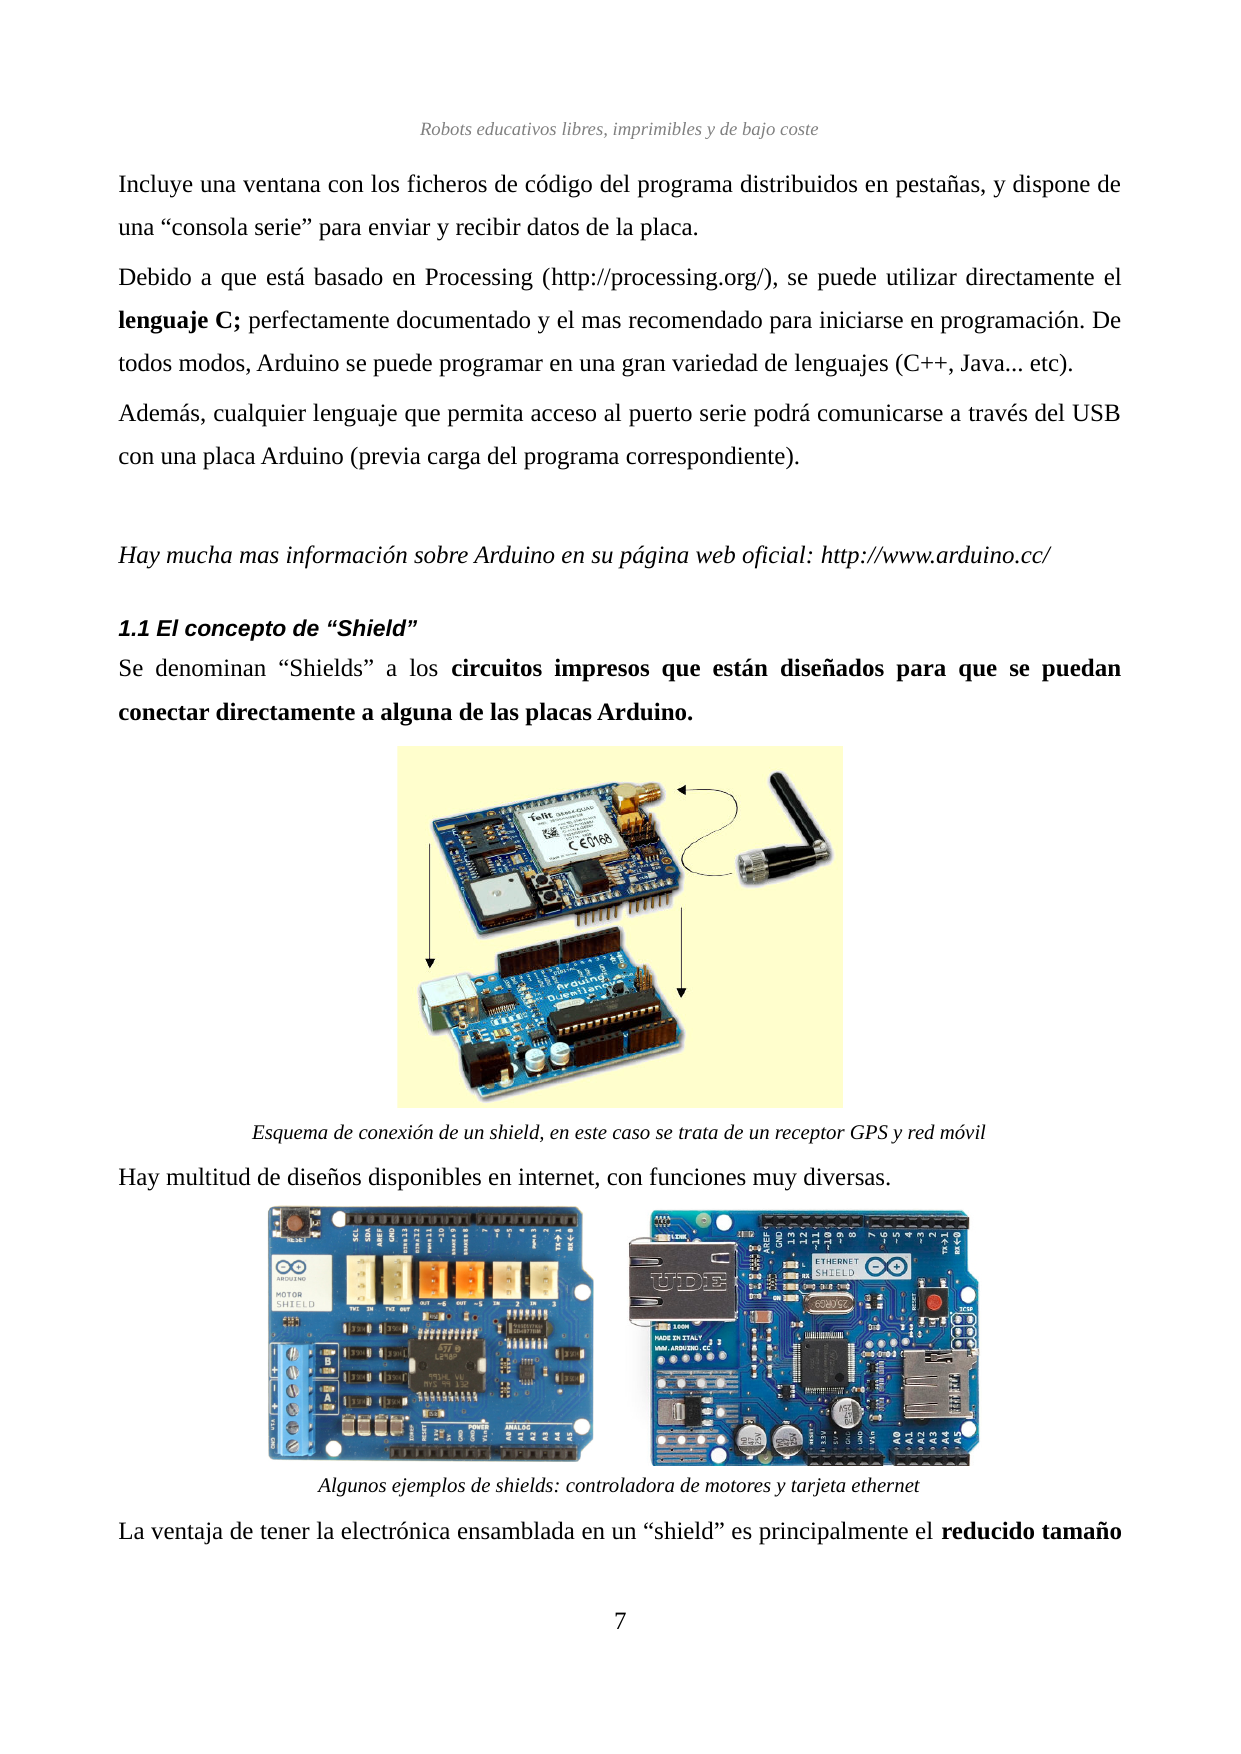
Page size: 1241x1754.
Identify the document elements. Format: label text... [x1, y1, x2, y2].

text Incluye una ventana con los ficheros de código del programa distribuidos en pestañas, y dispone de una “consola serie” para enviar y recibir datos de la placa. [118, 169, 1122, 241]
subtitle 1.1 El concepto de “Shield” [118, 614, 1122, 641]
text Se denominan “Shields” a los circuitos impresos que están diseñados para que se puedan conectar directamente a alguna de las placas Arduino. [118, 653, 1122, 725]
text La ventaja de tener la electrónica ensamblada en un “shield” es principalmente el reducido tamaño [118, 1516, 1122, 1544]
text Debido a que está basado en Processing (http://processing.org/), se puede utilizar directamente el lenguaje C; perfectamente documentado y el mas recomendado para iniciarse en programación. De todos modos, Arduino se puede programar en una gran variedad de lenguajes (C++, Java... etc). [118, 262, 1122, 377]
text Esquema de conexión de un shield, en este caso se trata de un receptor GPS y red móvil [118, 746, 1122, 1144]
text Hay multitud de diseños disponibles en internet, con funciones muy diversas. [118, 1162, 1122, 1191]
picture [267, 1205, 594, 1462]
picture [625, 1208, 983, 1466]
picture [397, 746, 843, 1108]
text Hay mucha mas información sobre Arduino en su página web oficial: http://www.arduino.cc/ [118, 540, 1122, 569]
text Además, cualquier lenguaje que permita acceso al puerto serie podrá comunicarse a través del USB con una placa Arduino (previa carga del programa correspondiente). [118, 398, 1122, 469]
text Algunos ejemplos de shields: controladora de motores y tarjeta ethernet [118, 1212, 1122, 1497]
